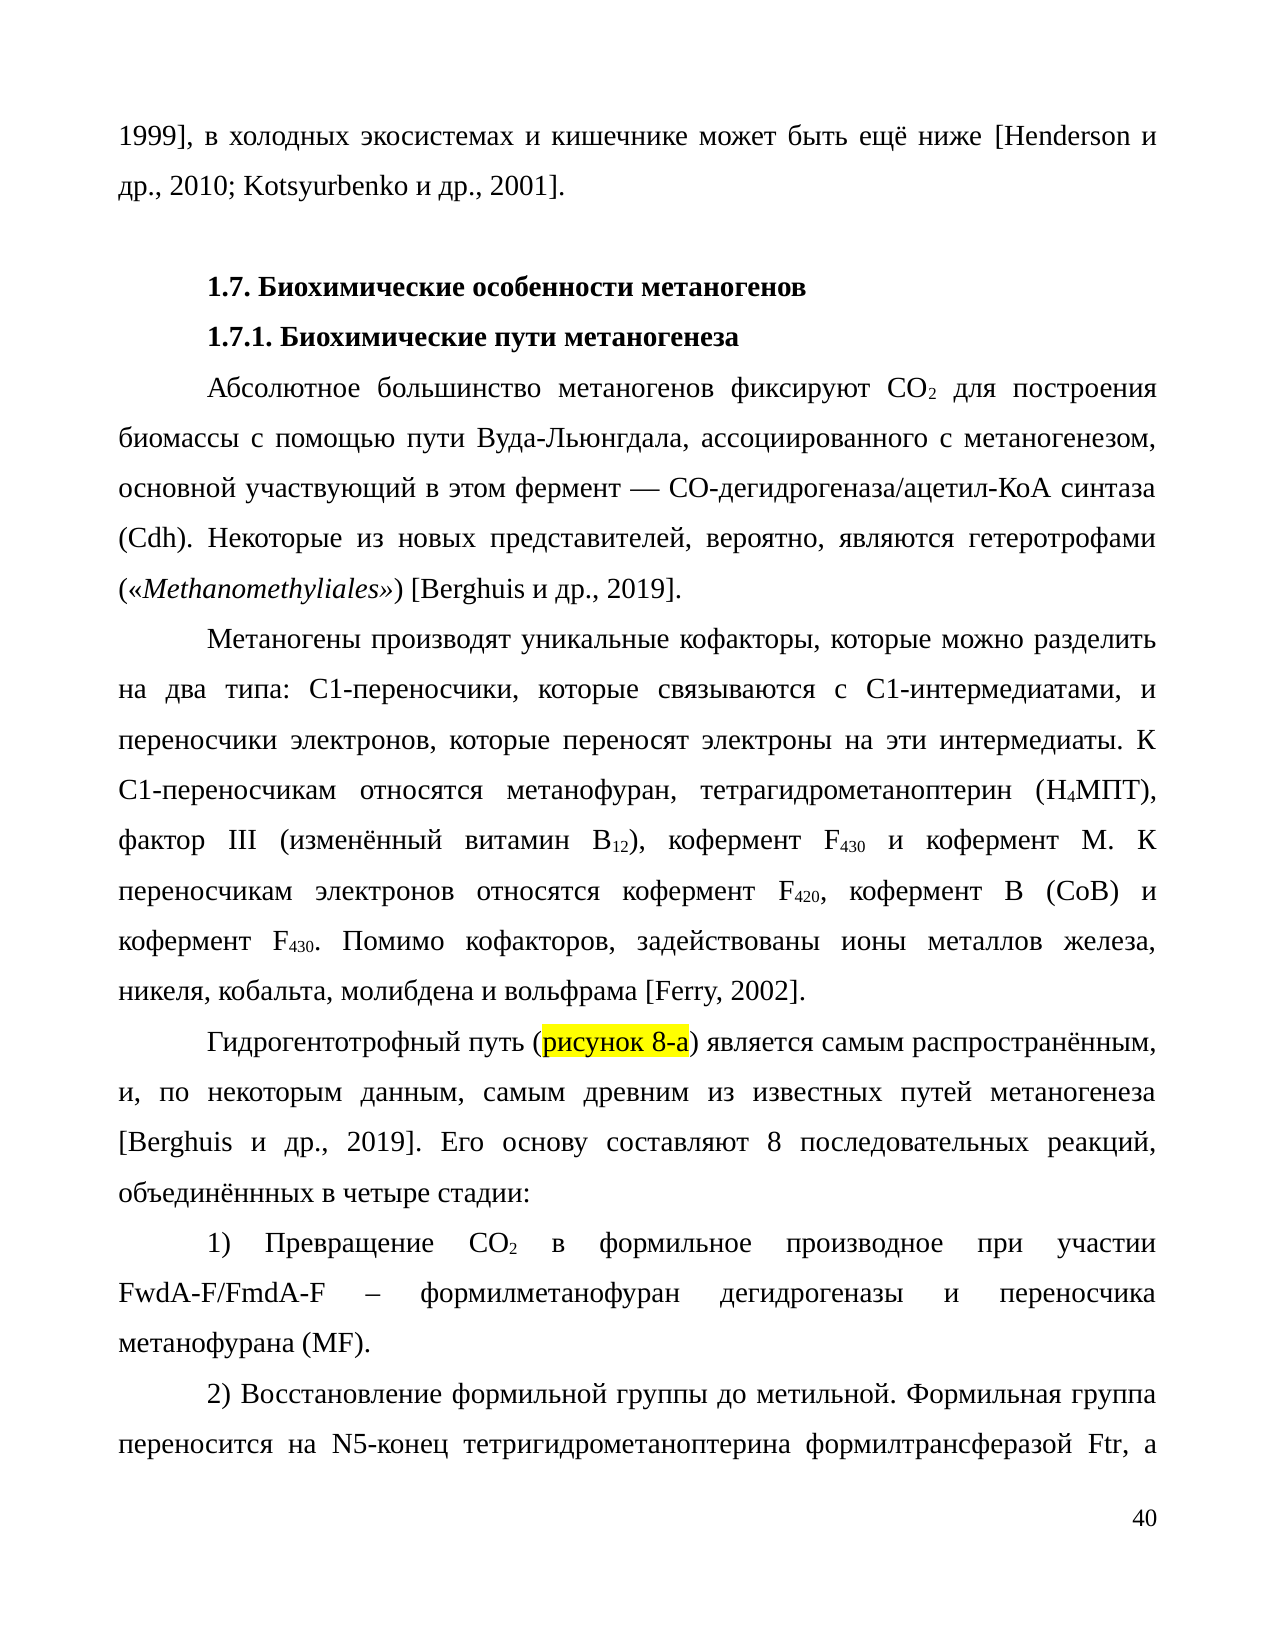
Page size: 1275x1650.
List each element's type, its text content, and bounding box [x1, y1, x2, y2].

text Абсолютное большинство метаногенов фиксируют CO2 для построения биомассы с помощью пути Вуда-Льюнгдала, ассоциированного с метаногенезом, основной участвующий в этом фермент — CO-дегидрогеназа/ацетил-КоА синтаза (Cdh). Некоторые из новых представителей, вероятно, являются гетеротрофами («Methanomethyliales») [Berghuis и др., 2019]⁠. [118, 370, 1157, 604]
text 1) Превращение CO2 в формильное производное при участии FwdA-F/FmdA-F – формилметанофуран дегидрогеназы и переносчика метанофурана (MF). [118, 1225, 1157, 1359]
text 2) Восстановление формильной группы до метильной. Формильная группа переносится на N5-конец тетригидрометаноптерина формилтрансферазой Ftr, а [118, 1376, 1157, 1460]
text Метаногены производят уникальные кофакторы, которые можно разделить на два типа: С1-переносчики, которые связываются с С1-интермедиатами, и переносчики электронов, которые переносят электроны на эти интермедиаты. К С1-переносчикам относятся метанофуран, тетрагидрометаноптерин (H4МПТ), фактор III (изменённый витамин В12), кофермент F430 и кофермент М. К переносчикам электронов относятся кофермент F420, кофермент В (CoB) и кофермент F430. Помимо кофакторов, задействованы ионы металлов железа, никеля, кобальта, молибдена и вольфрама [Ferry, 2002]⁠. [118, 621, 1157, 1007]
text Гидрогентотрофный путь (рисунок 8-а) является самым распространённым, и, по некоторым данным, самым древним из известных путей метаногенеза [Berghuis и др., 2019]⁠. Его основу составляют 8 последовательных реакций, объединённных в четыре стадии: [118, 1024, 1157, 1208]
subtitle 1.7.1. Биохимические пути метаногенеза [118, 319, 1157, 353]
subtitle 1.7. Биохимические особенности метаногенов [118, 269, 1157, 303]
text 1999]⁠, в холодных экосистемах и кишечнике может быть ещё ниже [Henderson и др., 2010; Kotsyurbenko и др., 2001]⁠. [118, 118, 1157, 202]
